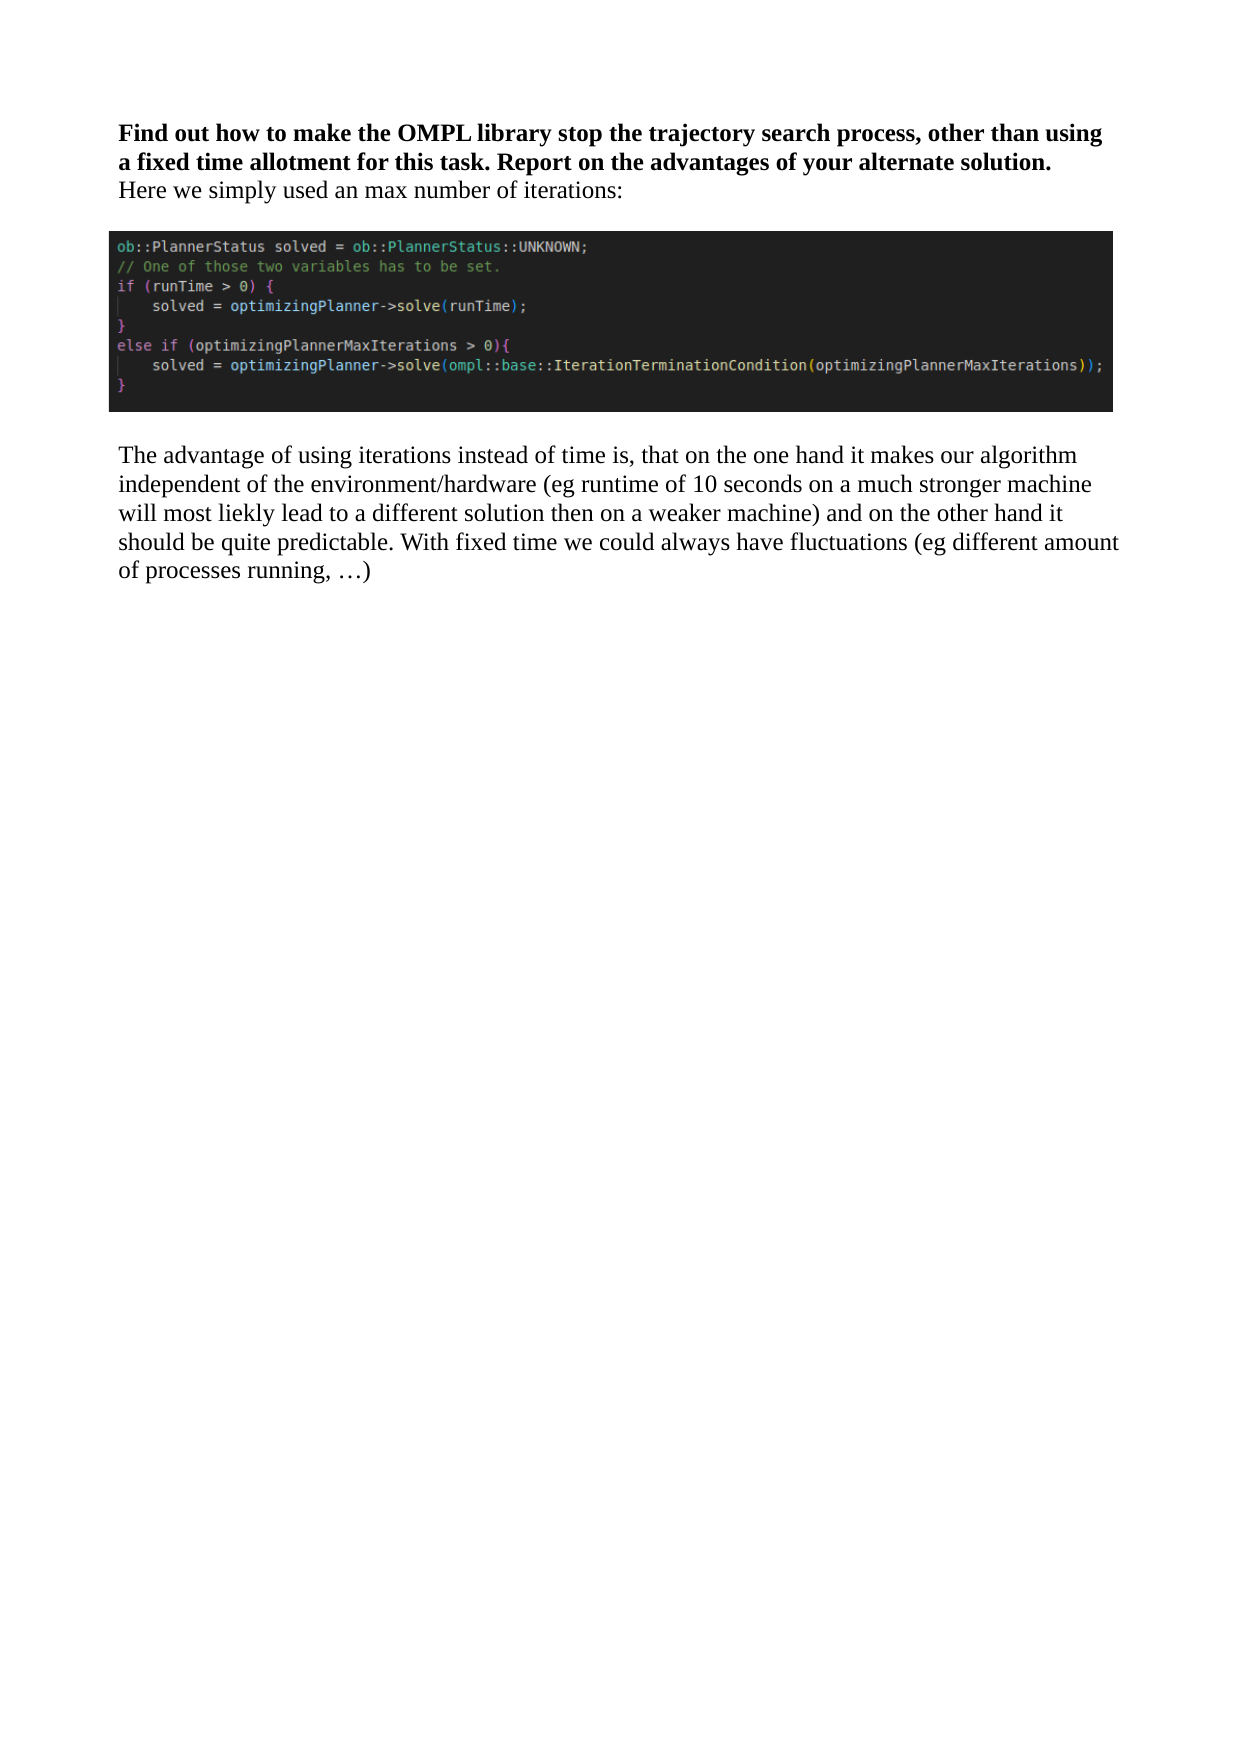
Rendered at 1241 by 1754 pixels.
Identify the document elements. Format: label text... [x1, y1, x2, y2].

picture [108, 231, 1113, 412]
text The advantage of using iterations instead of time is, that on the one hand it makes our algorithm independent of the environment/hardware (eg runtime of 10 seconds on a much stronger machine will most liekly lead to a different solution then on a weaker machine) and on the other hand it should be quite predictable. With fixed time we could always have fluctuations (eg different amount of processes running, …) [118, 441, 1122, 584]
text Find out how to make the OMPL library stop the trajectory search process, other than using a fixed time allotment for this task. Report on the advantages of your alternate solution. Here we simply used an max number of iterations: [118, 118, 1122, 204]
